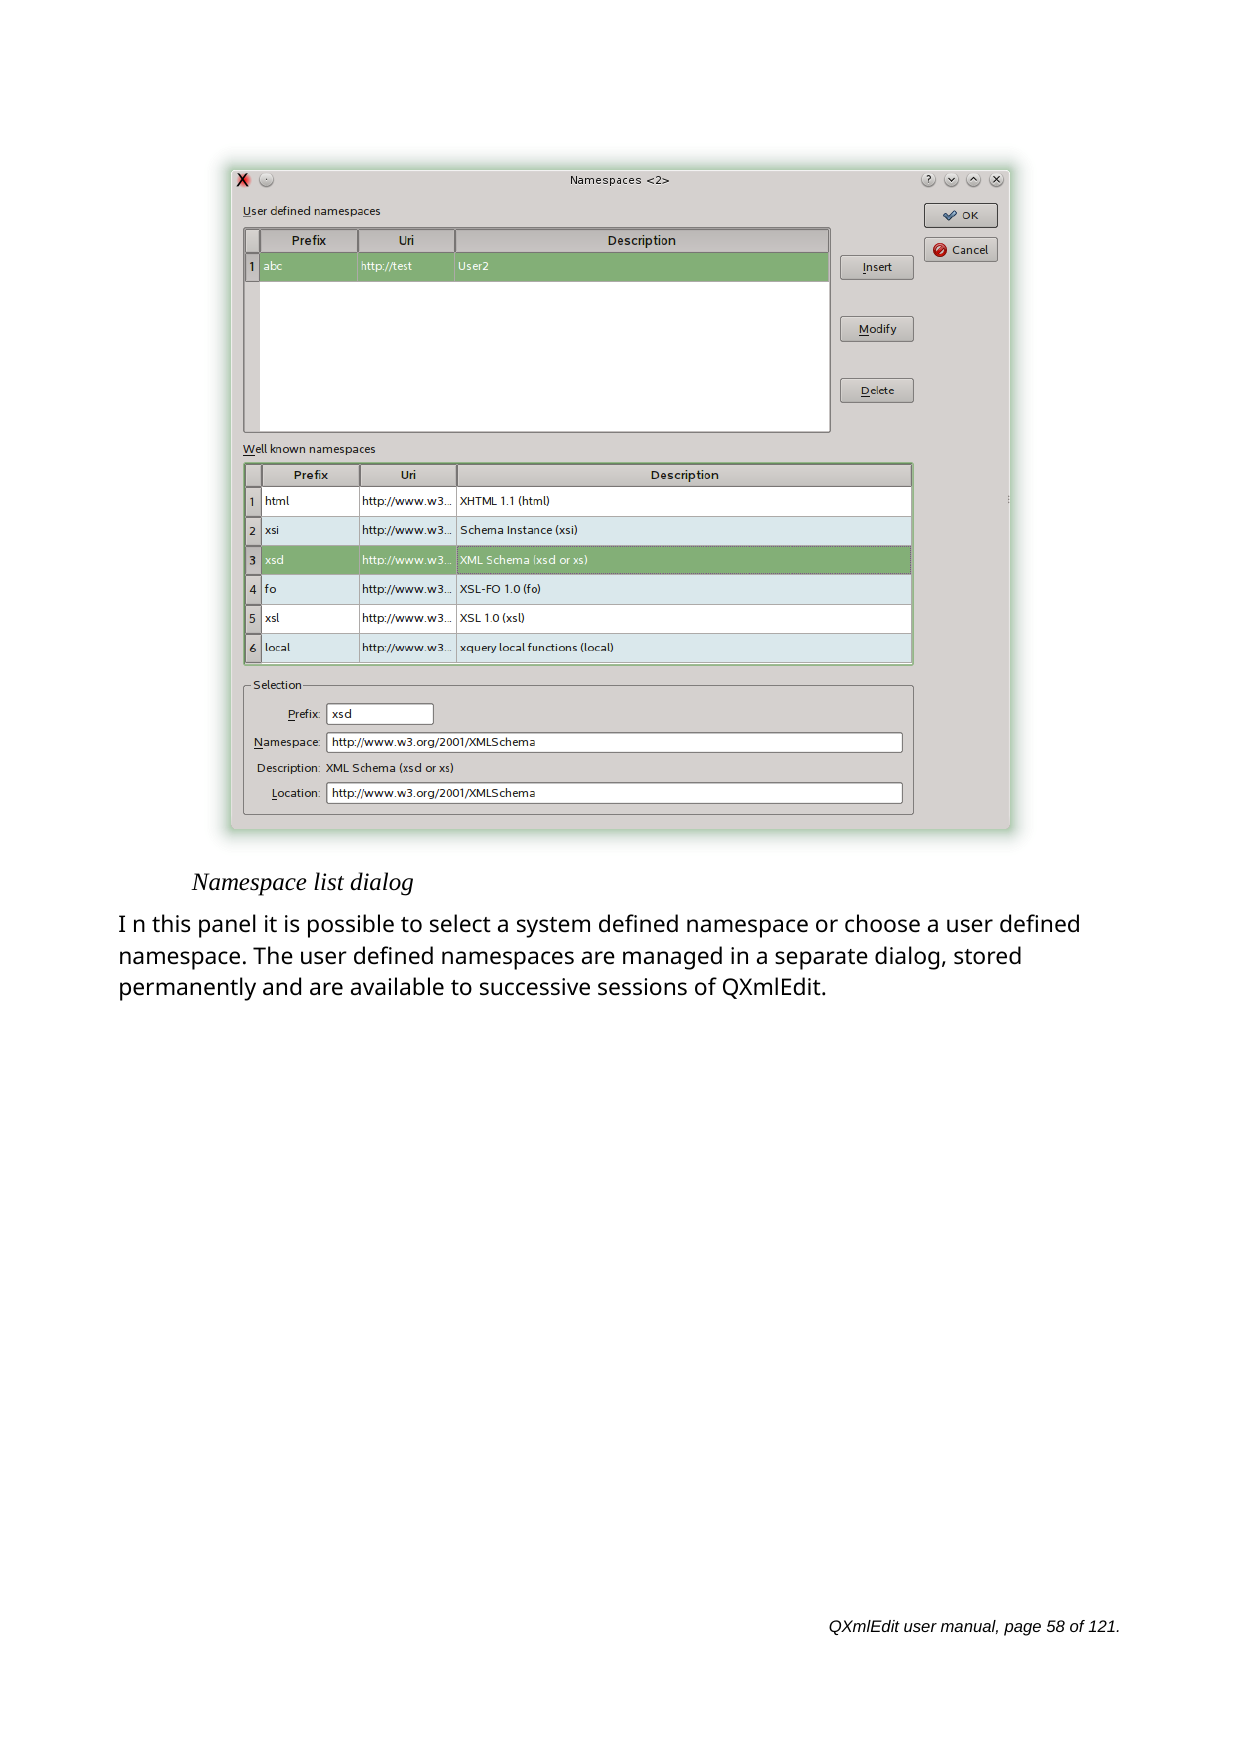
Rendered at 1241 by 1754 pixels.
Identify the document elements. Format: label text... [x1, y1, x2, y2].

text Namespace list dialog [192, 868, 1048, 896]
text I n this panel it is possible to select a system defined namespace or choose a user defined namespace. The user defined namespaces are managed in a separate dialog, stored permanently and are available to successive sessions of QXmlEdit. [118, 908, 1122, 1002]
picture [191, 130, 1049, 868]
